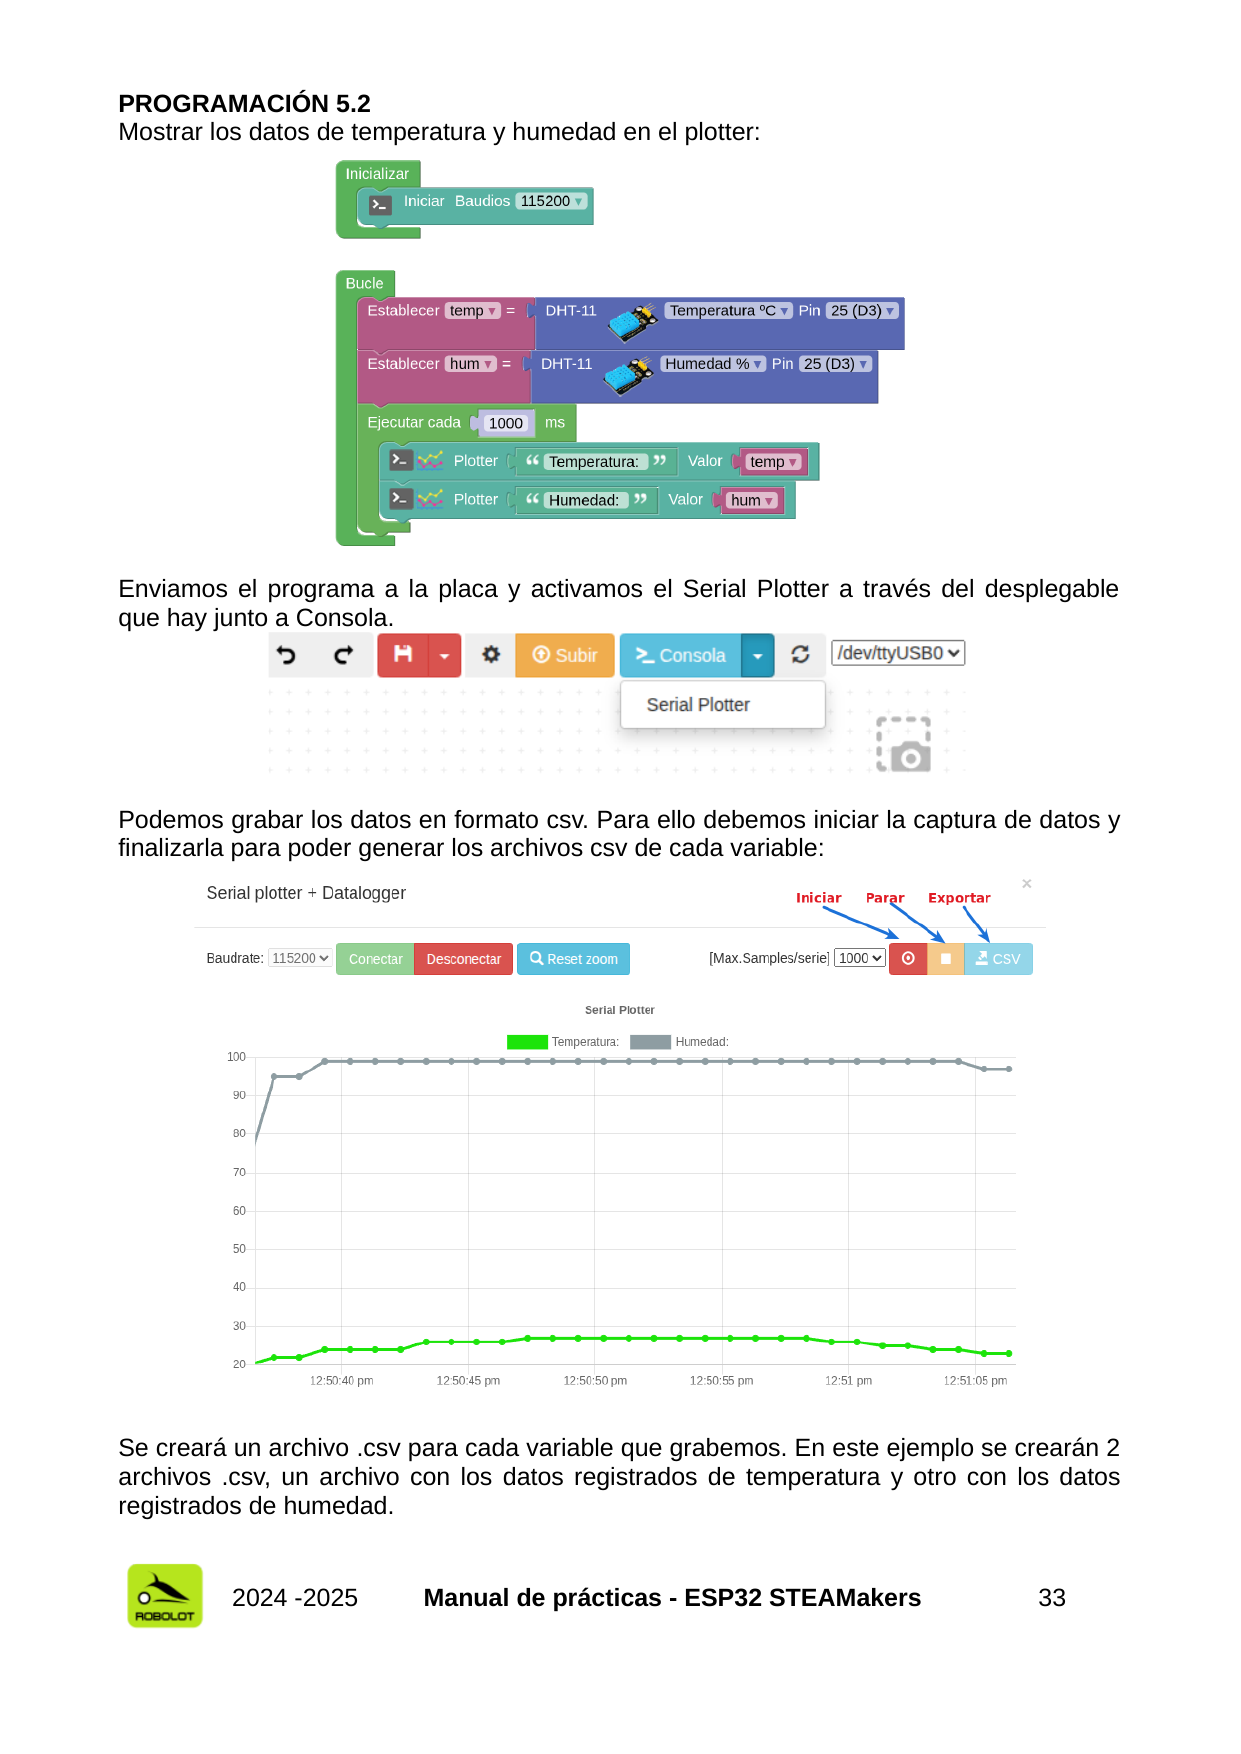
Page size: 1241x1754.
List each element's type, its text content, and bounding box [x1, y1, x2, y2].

picture [268, 631, 972, 776]
picture [335, 160, 905, 546]
text Podemos grabar los datos en formato csv. Para ello debemos iniciar la captura de datos y finalizarla para poder generar los archivos csv de cada variable: [118, 804, 1122, 862]
picture [194, 862, 1046, 1405]
text Mostrar los datos de temperatura y humedad en el plotter: [118, 117, 1122, 146]
text Enviamos el programa a la placa y activamos el Serial Plotter a través del desplegable que hay junto a Consola. [118, 574, 1122, 632]
text PROGRAMACIÓN 5.2 [118, 88, 1122, 117]
text Se creará un archivo .csv para cada variable que grabemos. En este ejemplo se crearán 2 archivos .csv, un archivo con los datos registrados de temperatura y otro con los datos registrados de humedad. [118, 1433, 1122, 1519]
picture [126, 1563, 205, 1631]
